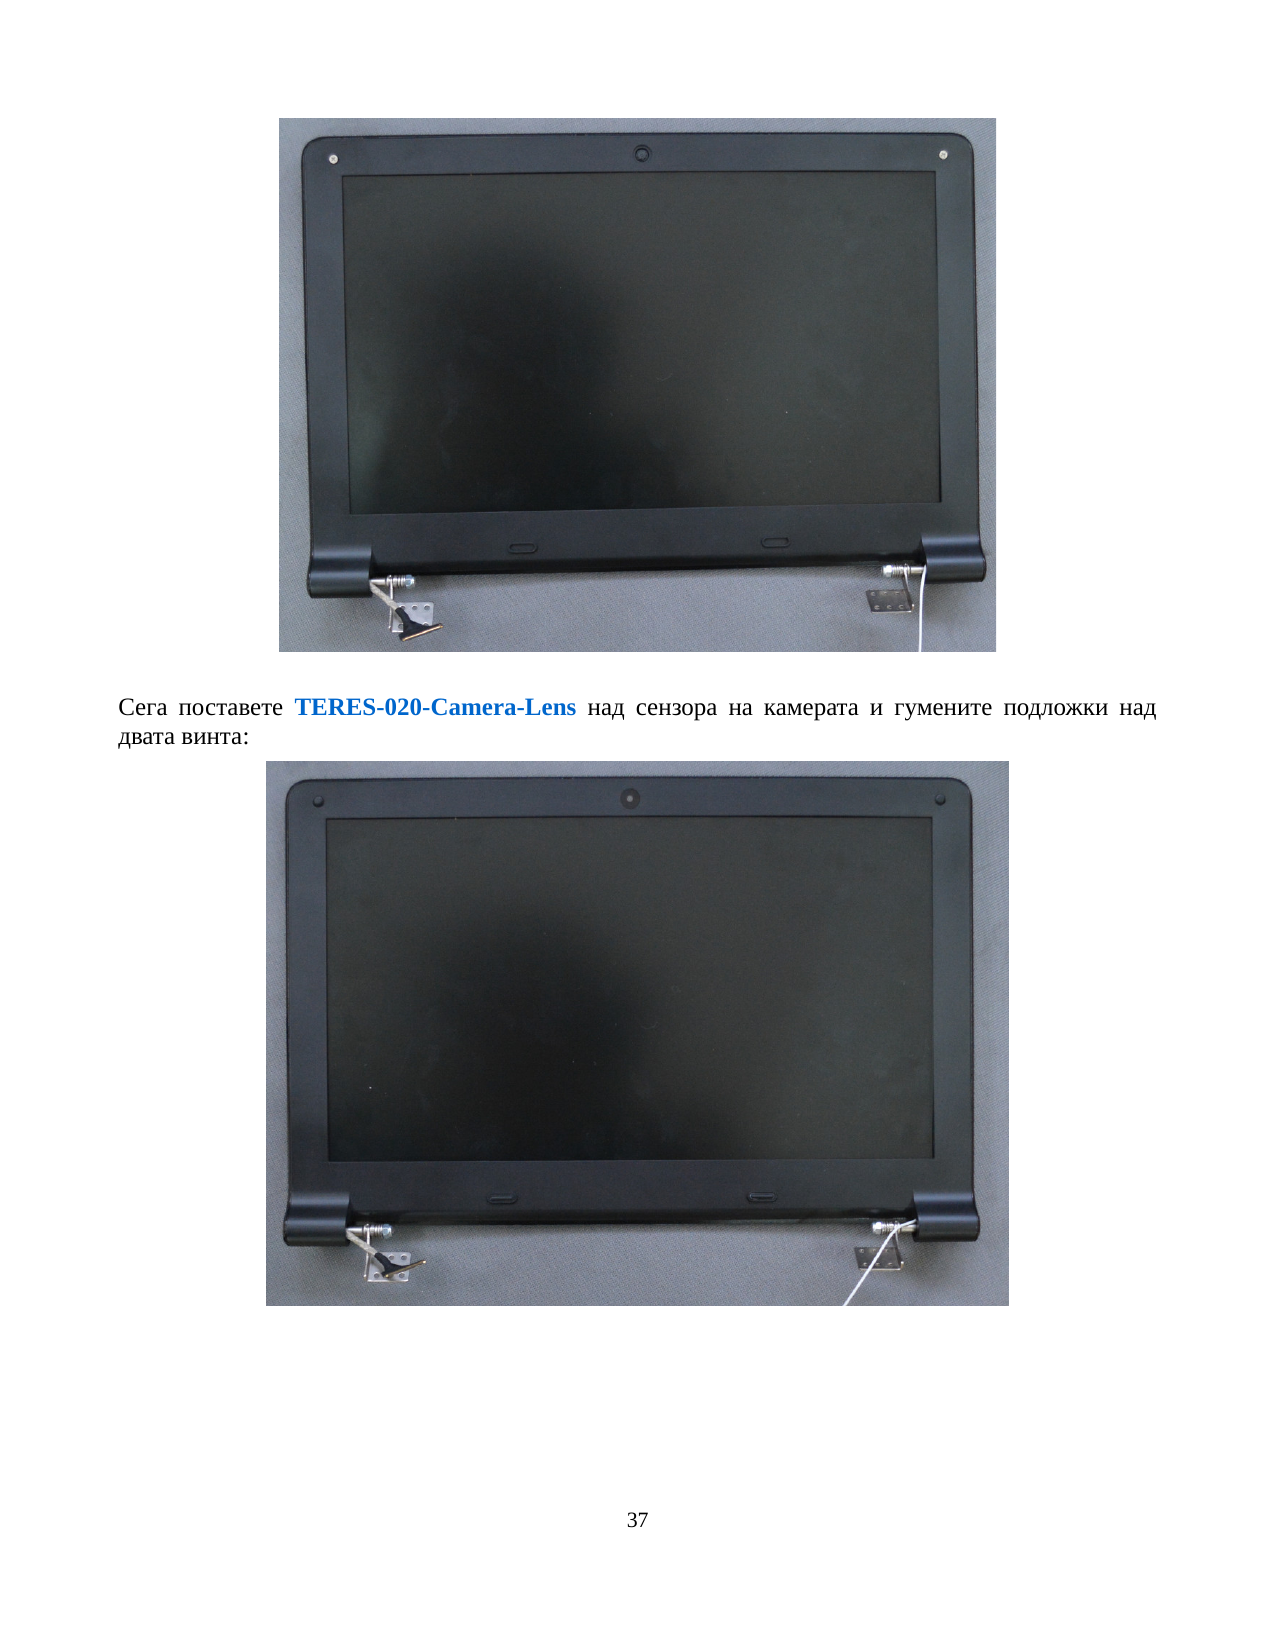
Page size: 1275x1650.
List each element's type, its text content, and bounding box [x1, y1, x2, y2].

picture [266, 761, 1009, 1306]
text Сега поставете TERES-020-Camera-Lens над сензора на камерата и гумените подложки над двата винта: [118, 692, 1157, 750]
picture [279, 118, 997, 652]
